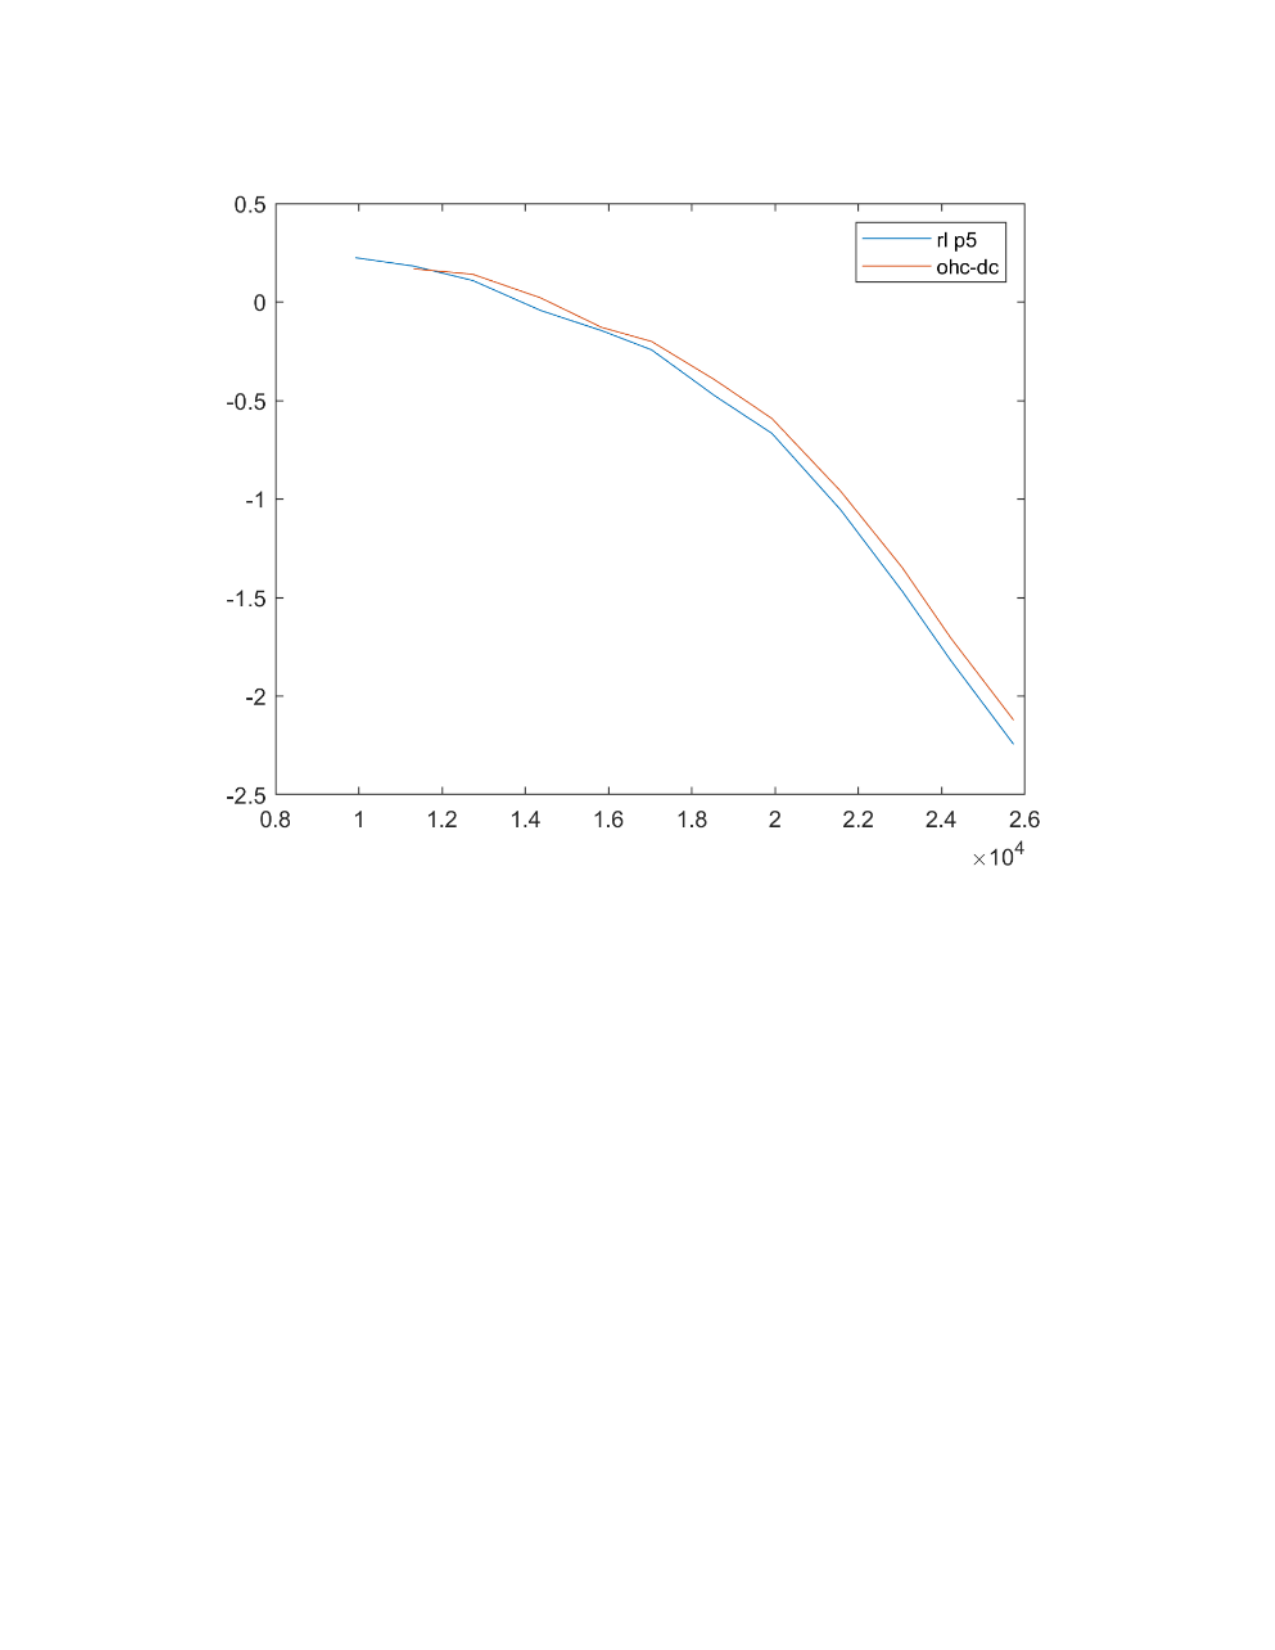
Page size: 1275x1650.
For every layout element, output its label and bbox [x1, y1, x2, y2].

picture [150, 150, 1117, 875]
